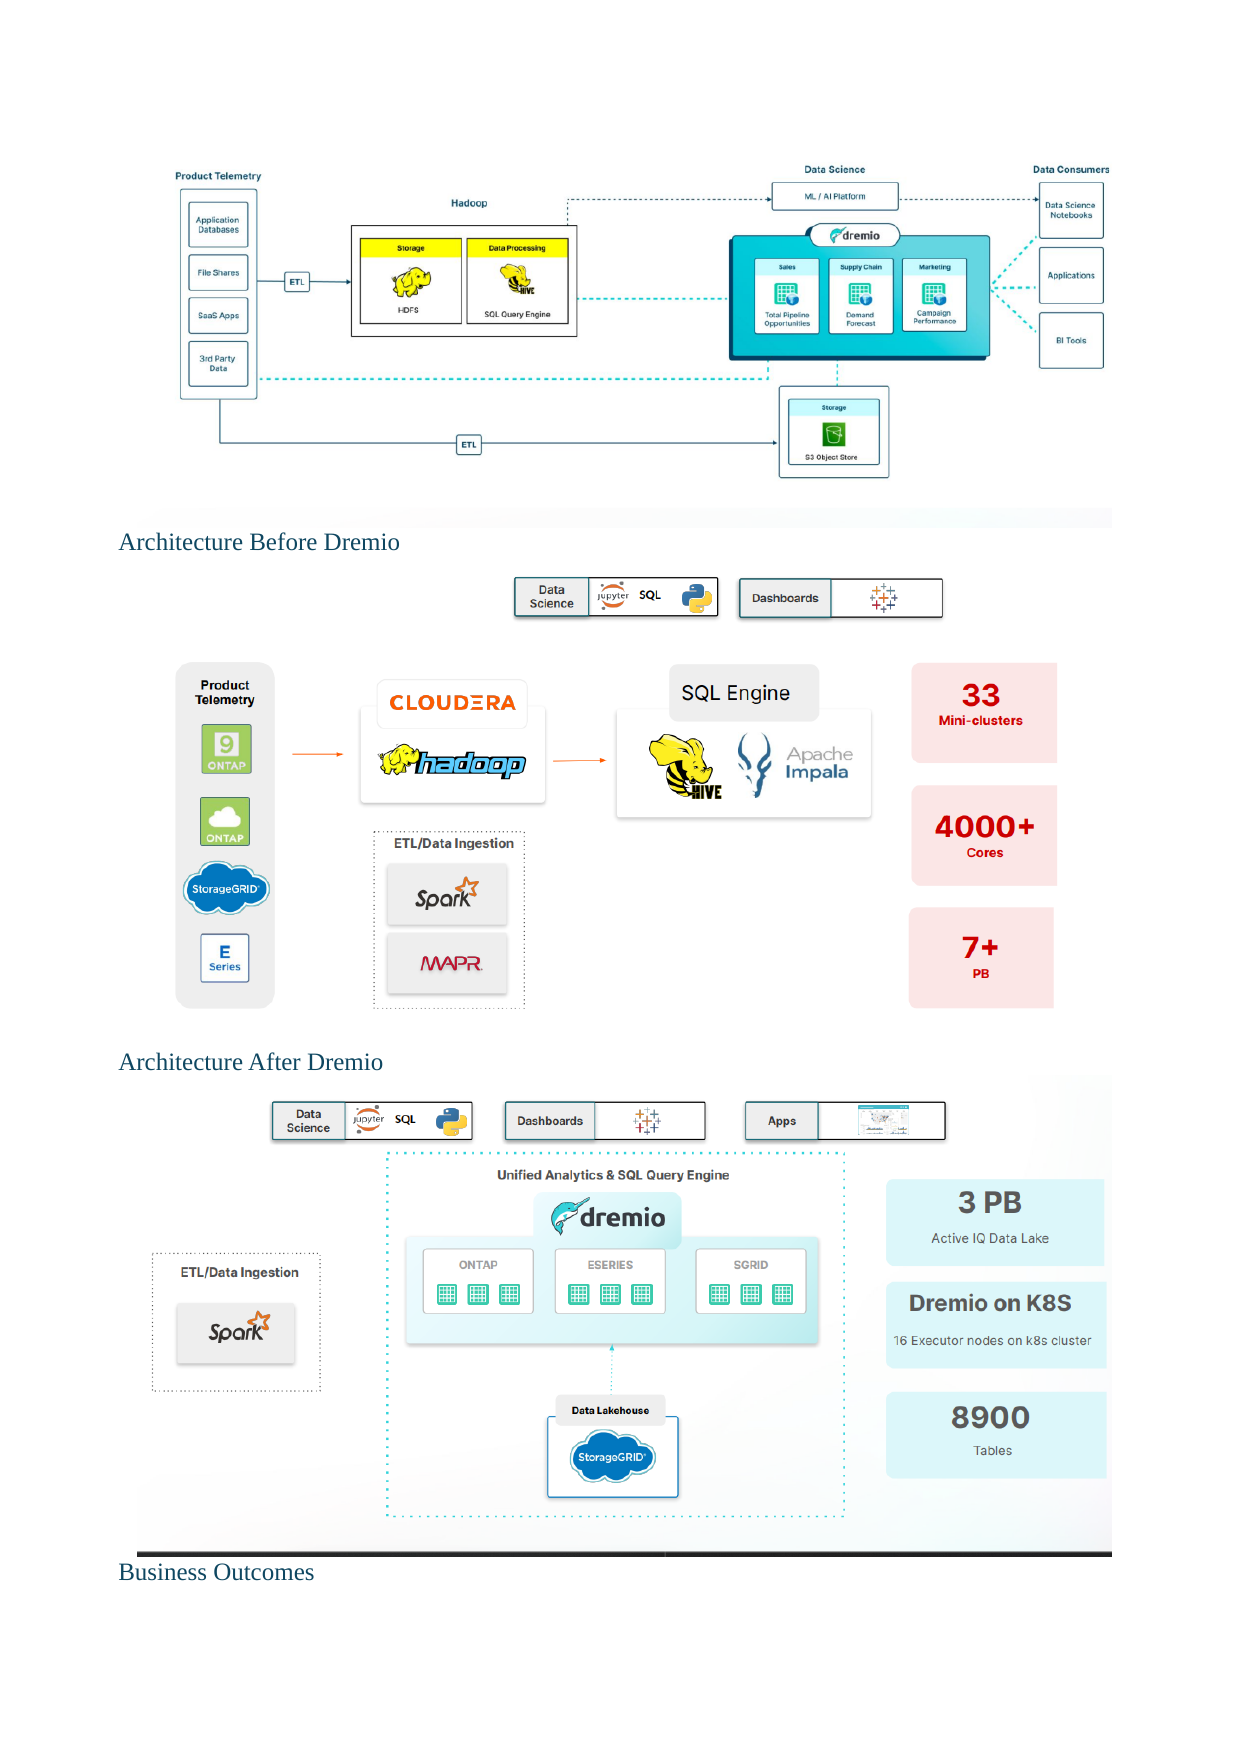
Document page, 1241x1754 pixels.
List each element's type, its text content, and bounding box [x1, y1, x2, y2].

picture [137, 118, 1112, 528]
picture [137, 1075, 1112, 1557]
text Architecture After Dremio [118, 556, 1122, 1076]
picture [137, 556, 1112, 1047]
text Business Outcomes [118, 1076, 1122, 1586]
text Architecture Before Dremio [118, 118, 1122, 556]
